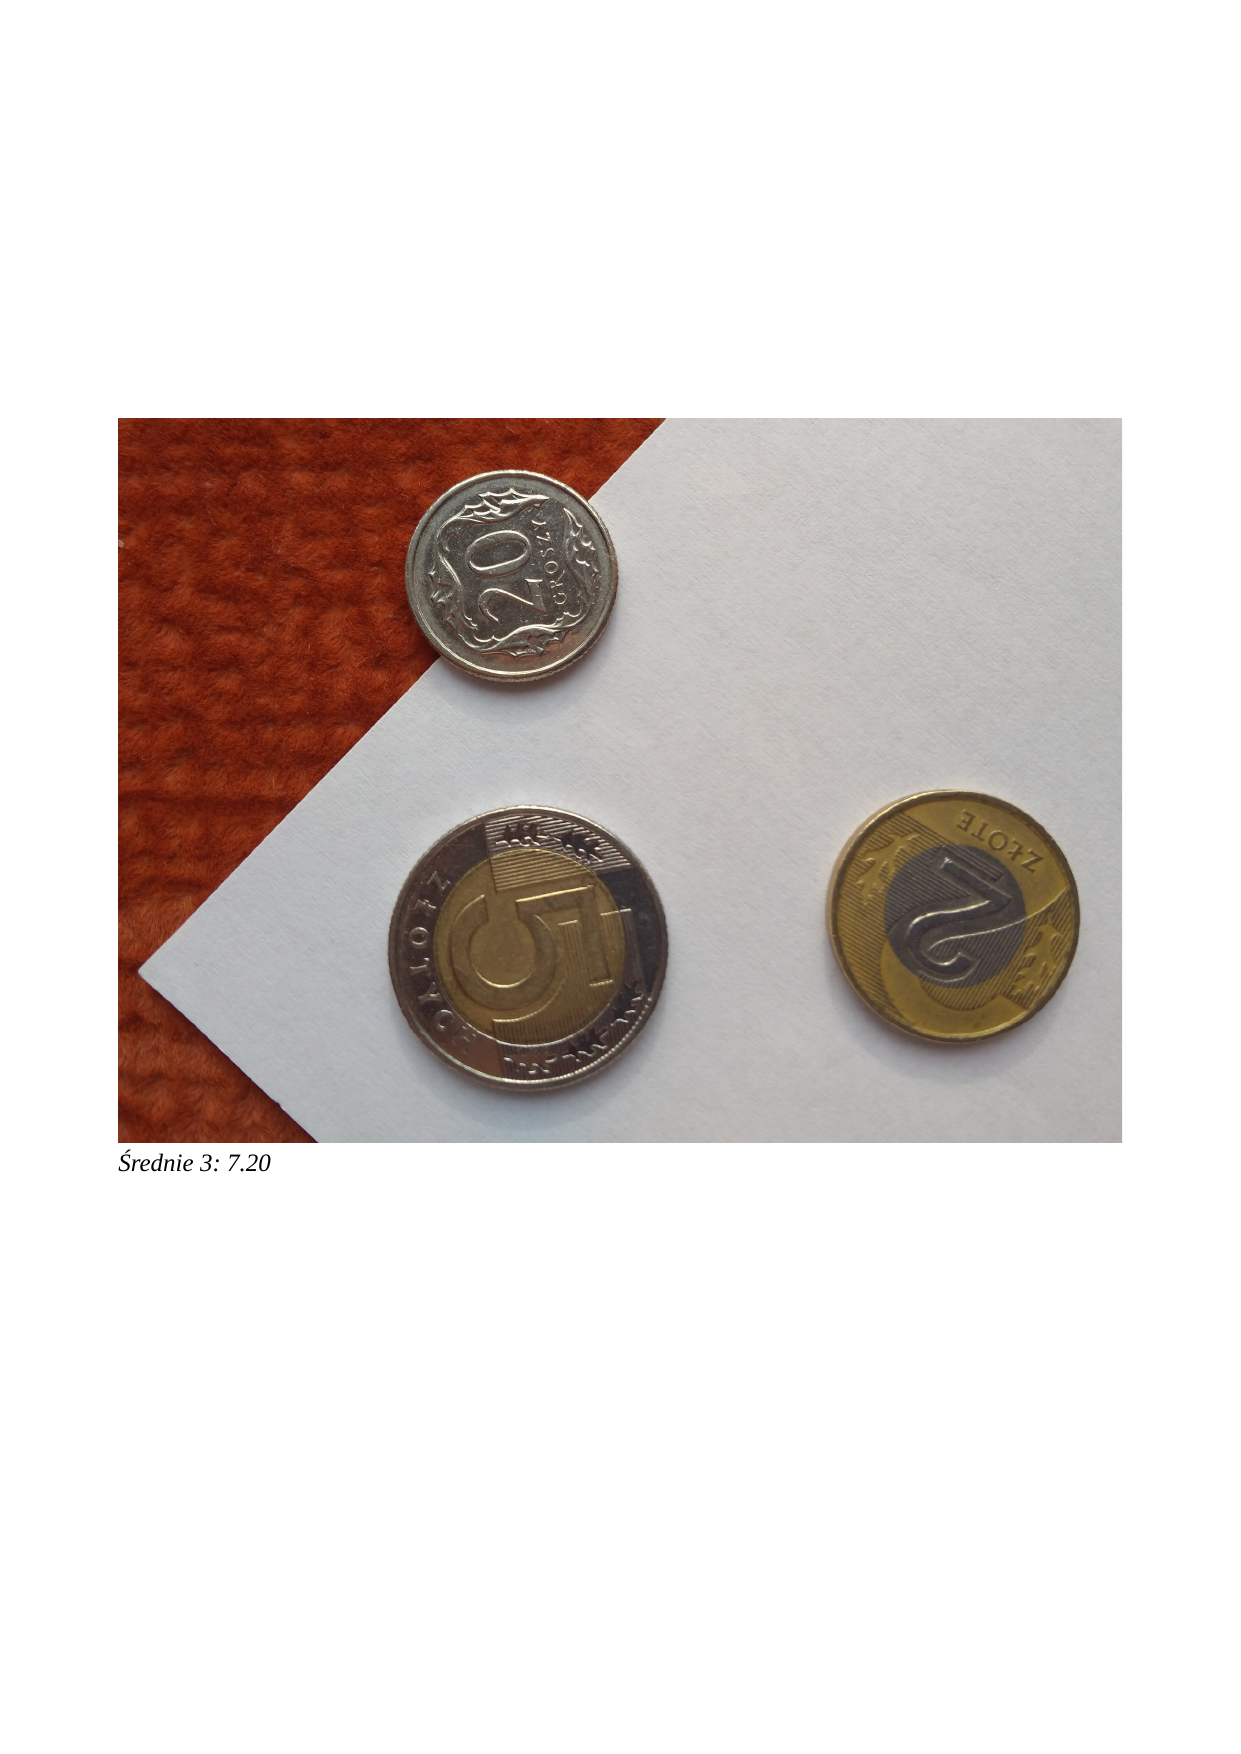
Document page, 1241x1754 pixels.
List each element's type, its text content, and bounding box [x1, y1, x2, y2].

text Średnie 3: 7.20 [118, 1143, 1122, 1177]
picture [118, 418, 1123, 1143]
